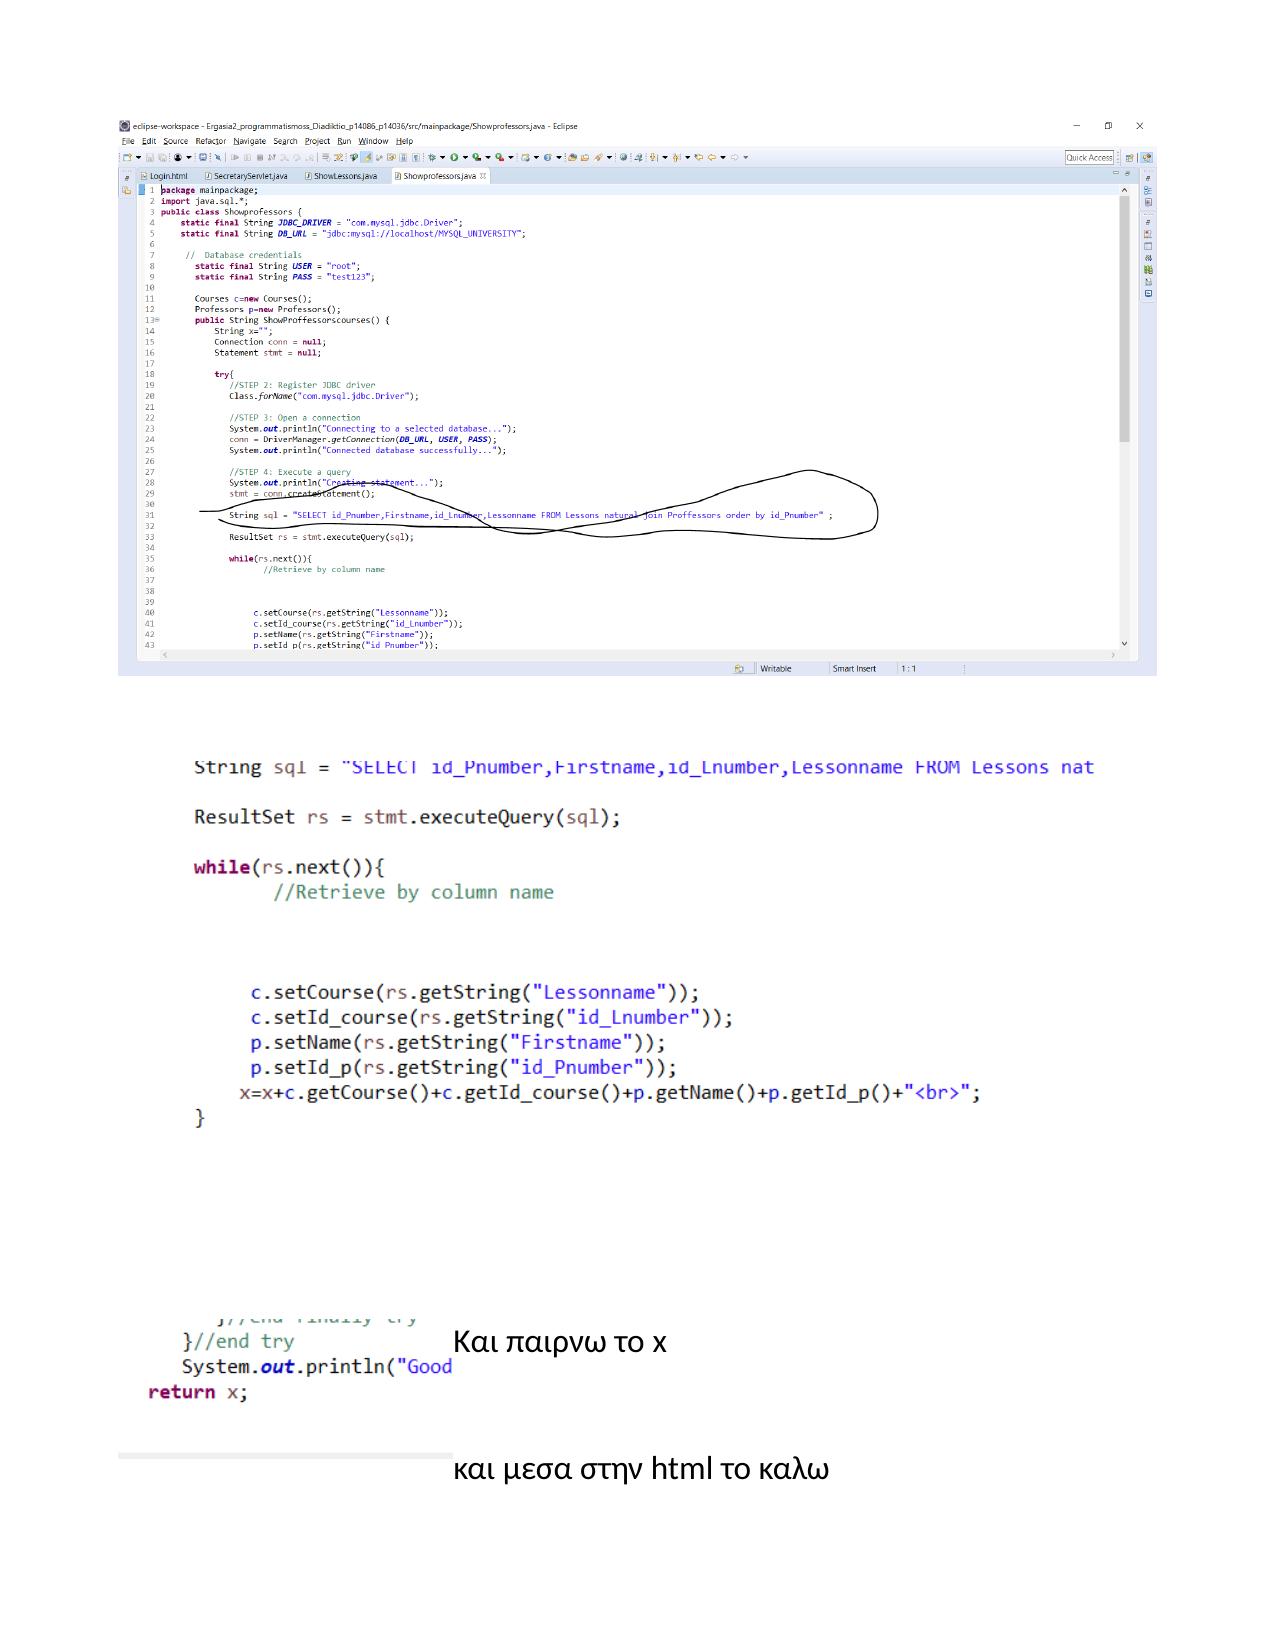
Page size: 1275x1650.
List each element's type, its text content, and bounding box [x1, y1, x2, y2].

picture [118, 761, 1096, 1218]
picture [118, 118, 1157, 676]
text και μεσα στην html το καλω [118, 1447, 1157, 1487]
text Και παιρνω το x [454, 1320, 1157, 1361]
picture [118, 1319, 454, 1459]
